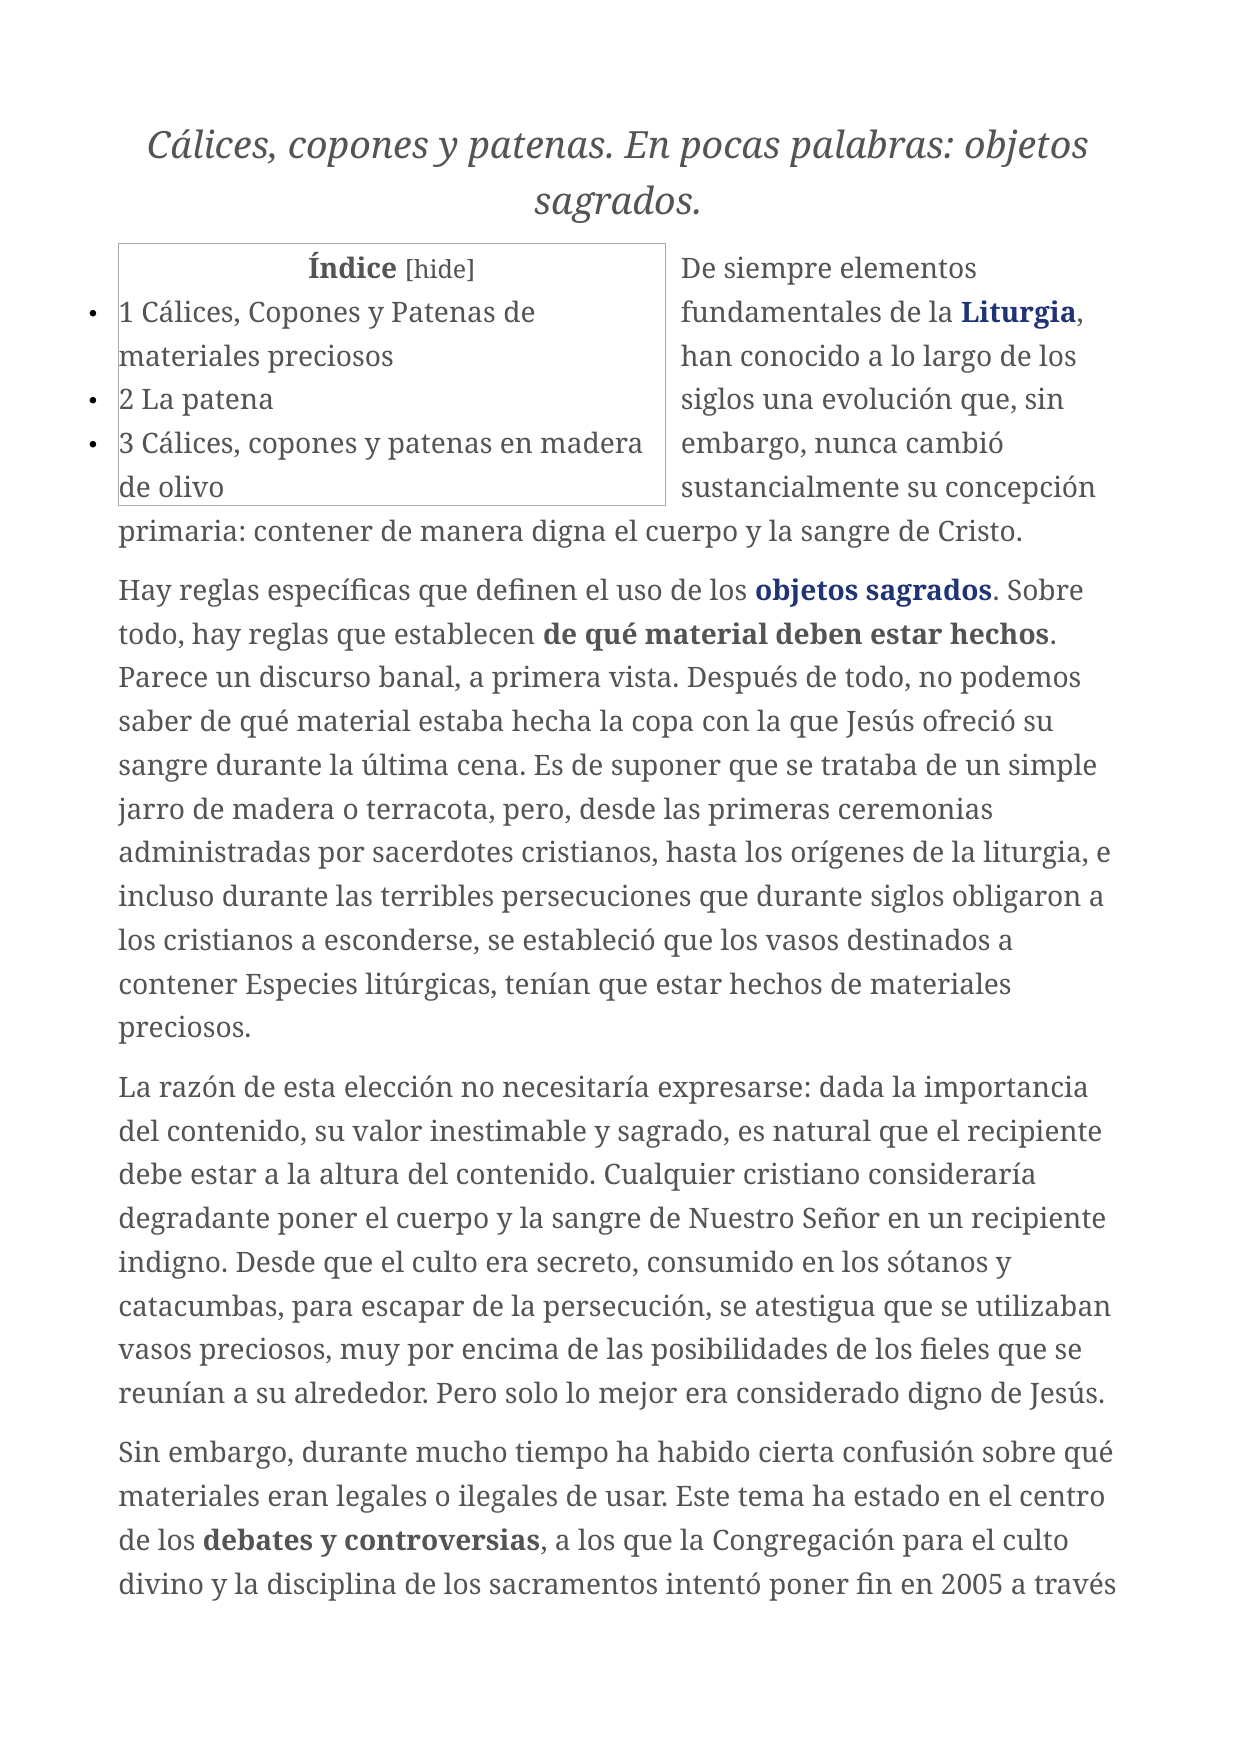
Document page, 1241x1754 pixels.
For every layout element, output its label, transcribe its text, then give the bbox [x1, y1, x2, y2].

subtitle Cálices, copones y patenas. En pocas palabras: objetos sagrados. [118, 118, 1122, 225]
text La razón de esta elección no necesitaría expresarse: dada la importancia del contenido, su valor inestimable y sagrado, es natural que el recipiente debe estar a la altura del contenido. Cualquier cristiano consideraría degradante poner el cuerpo y la sangre de Nuestro Señor en un recipiente indigno. Desde que el culto era secreto, consumido en los sótanos y catacumbas, para escapar de la persecución, se atestigua que se utilizaban vasos preciosos, muy por encima de las posibilidades de los fieles que se reunían a su alrededor. Pero solo lo mejor era considerado digno de Jesús. [118, 1062, 1122, 1412]
list 1 Cálices, Copones y Patenas de materiales preciosos [119, 287, 665, 374]
text Hay reglas específicas que definen el uso de los objetos sagrados. Sobre todo, hay reglas que establecen de qué material deben estar hechos. Parece un discurso banal, a primera vista. Después de todo, no podemos saber de qué material estaba hecha la copa con la que Jesús ofreció su sangre durante la última cena. Es de suponer que se trataba de un simple jarro de madera o terracota, pero, desde las primeras ceremonias administradas por sacerdotes cristianos, hasta los orígenes de la liturgia, e incluso durante las terribles persecuciones que durante siglos obligaron a los cristianos a esconderse, se estableció que los vasos destinados a contener Especies litúrgicas, tenían que estar hechos de materiales preciosos. [118, 565, 1122, 1046]
text De siempre elementos fundamentales de la Liturgia, han conocido a lo largo de los siglos una evolución que, sin embargo, nunca cambió sustancialmente su concepción primaria: contener de manera digna el cuerpo y la sangre de Cristo. [118, 243, 1122, 549]
list 2 La patena [119, 374, 665, 418]
text Índice [hide] [119, 244, 665, 287]
text Sin embargo, durante mucho tiempo ha habido cierta confusión sobre qué materiales eran legales o ilegales de usar. Este tema ha estado en el centro de los debates y controversias, a los que la Congregación para el culto divino y la disciplina de los sacramentos intentó poner fin en 2005 a través [118, 1427, 1122, 1602]
list 3 Cálices, copones y patenas en madera de olivo [119, 418, 665, 505]
